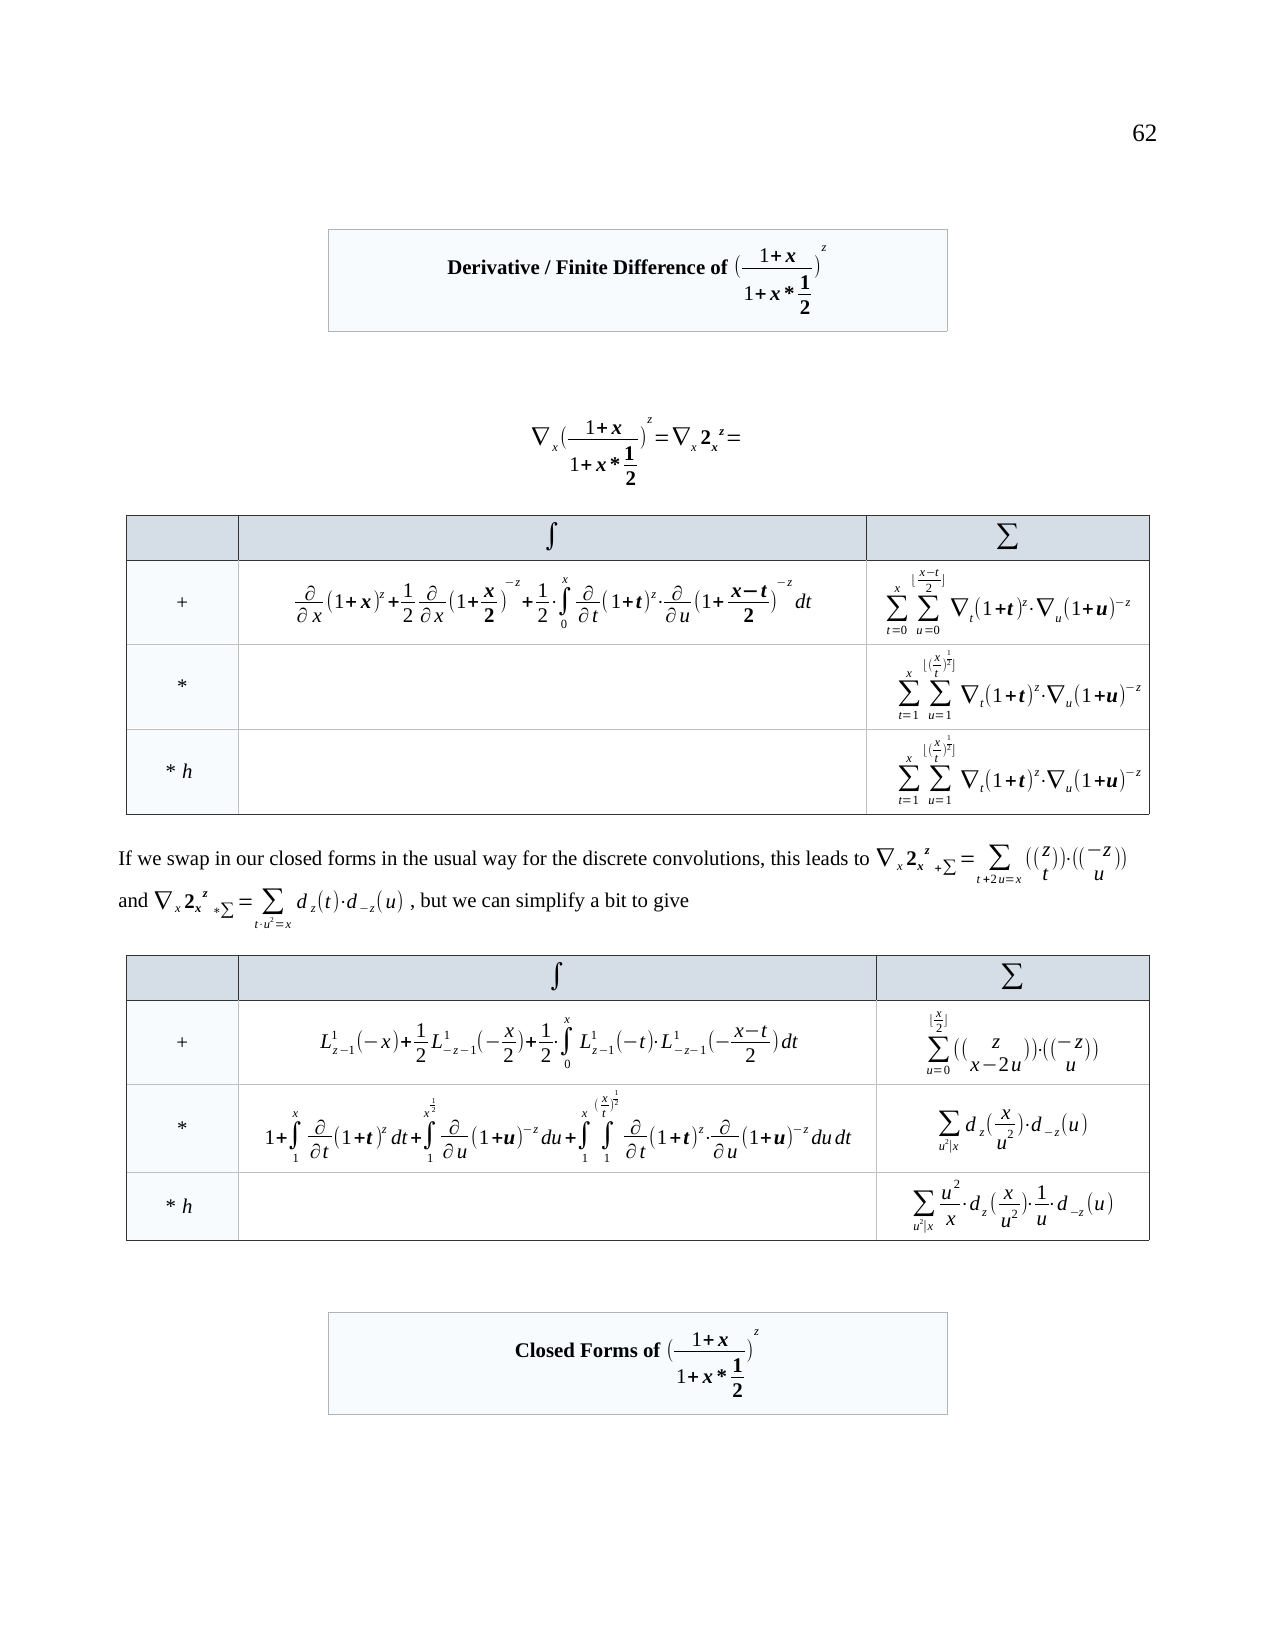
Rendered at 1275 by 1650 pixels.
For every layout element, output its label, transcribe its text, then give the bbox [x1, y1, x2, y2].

table_cell [239, 1173, 876, 1240]
table_cell * [127, 645, 238, 728]
table_cell [239, 645, 866, 728]
table_cell [239, 1085, 876, 1172]
text Derivative / Finite Difference of [329, 230, 947, 331]
table_header [239, 956, 876, 1000]
table_header [127, 956, 238, 1000]
table_cell [239, 1001, 876, 1084]
table_cell [867, 730, 1149, 814]
table_cell [867, 645, 1149, 728]
table_cell + [127, 1001, 238, 1084]
text Closed Forms of [329, 1313, 947, 1414]
table_cell [239, 561, 866, 643]
table_cell [239, 730, 866, 814]
table_header [127, 516, 238, 560]
table_cell [877, 1085, 1149, 1172]
table_cell [877, 1173, 1149, 1240]
table_cell * [127, 730, 238, 814]
table_header [239, 516, 866, 560]
table_cell * [127, 1085, 238, 1172]
table_cell + [127, 561, 238, 643]
table_cell * [127, 1173, 238, 1240]
table_header [867, 516, 1149, 560]
table_cell [867, 561, 1149, 643]
table_cell [877, 1001, 1149, 1084]
text If we swap in our closed forms in the usual way for the discrete convolutions, this leads toand, but we can simplify a bit to give [118, 838, 1157, 931]
table_header [877, 956, 1149, 1000]
